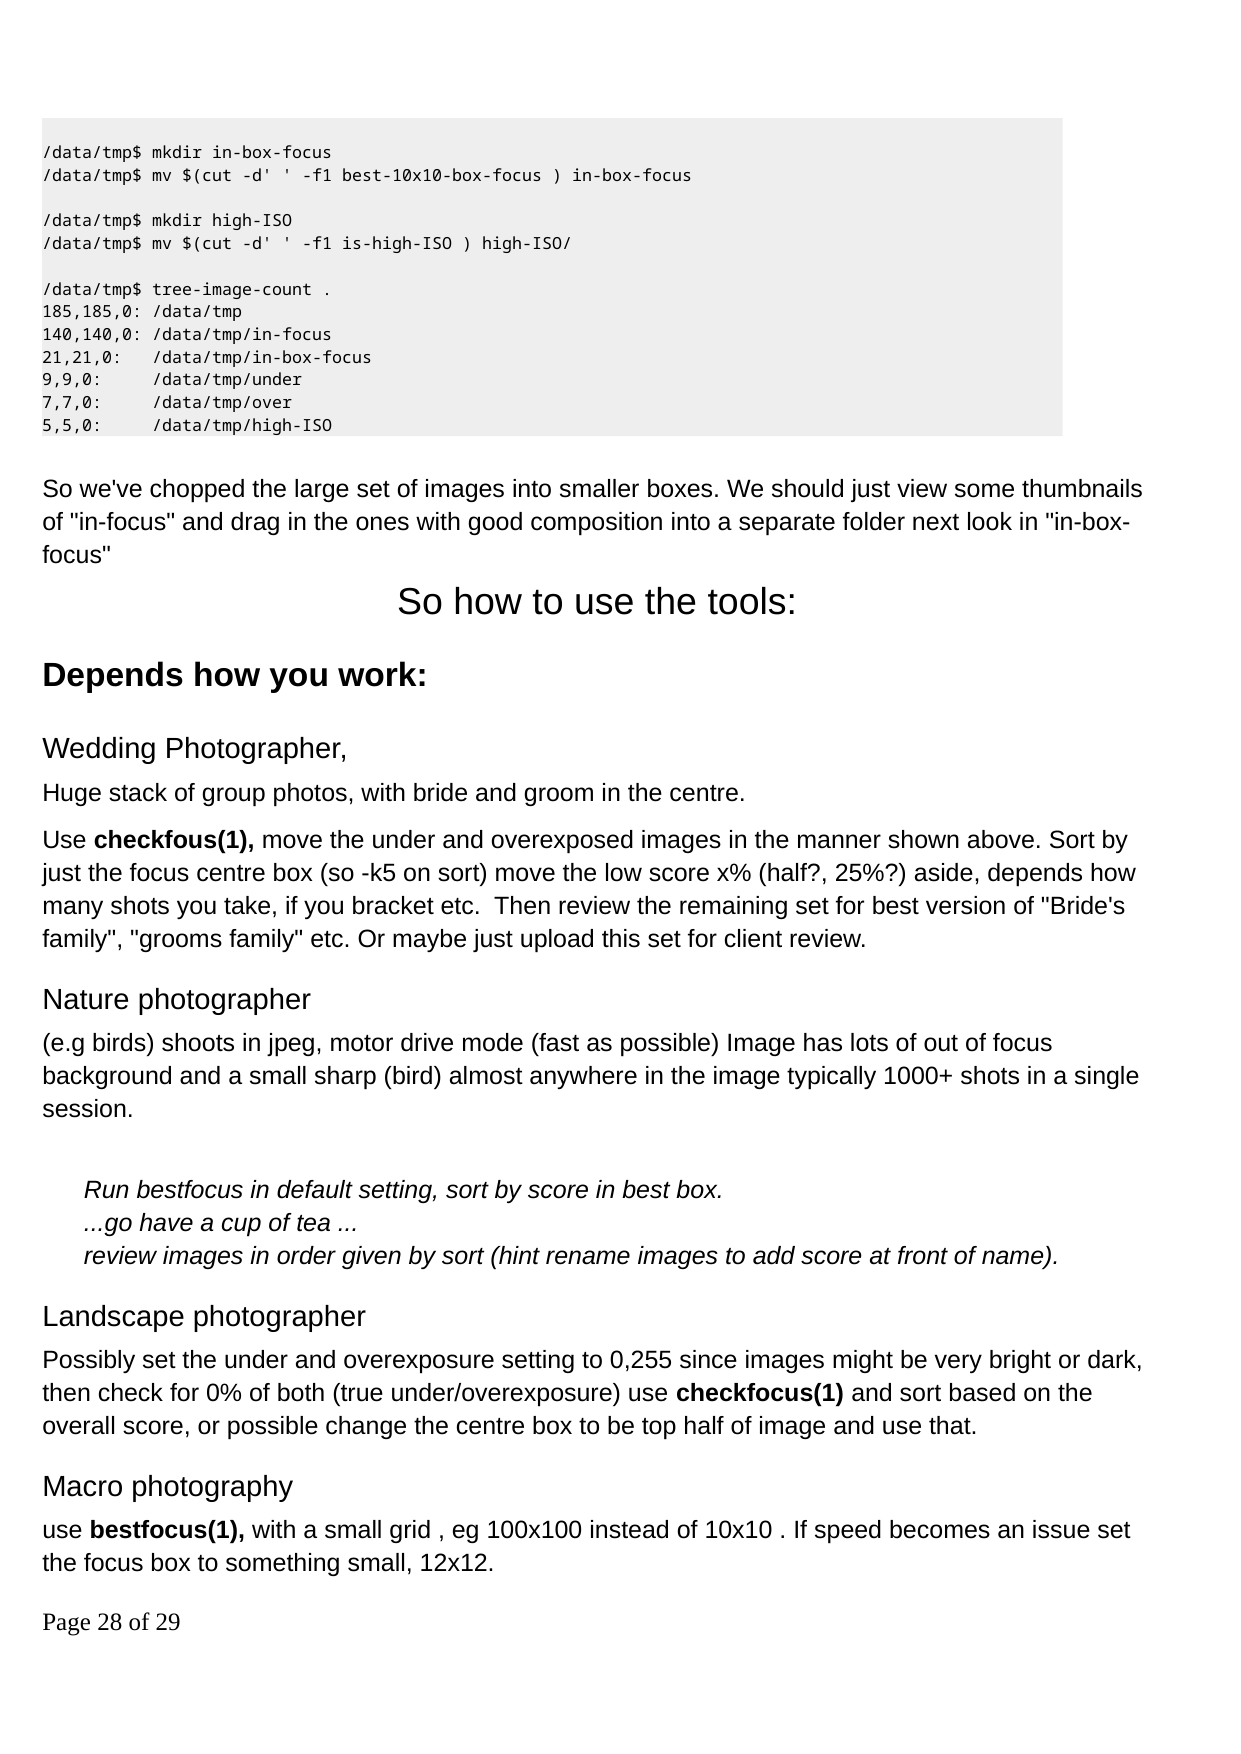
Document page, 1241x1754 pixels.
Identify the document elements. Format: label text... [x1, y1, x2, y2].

text Run bestfocus in default setting, sort by score in best box. [42, 1175, 1152, 1204]
subtitle Depends how you work: [42, 655, 1152, 694]
subtitle So how to use the tools: [42, 579, 1152, 622]
text Possibly set the under and overexposure setting to 0,255 since images might be very bright or dark, then check for 0% of both (true under/overexposure) use checkfocus(1) and sort based on the overall score, or possible change the centre box to be top half of image and use that. [42, 1345, 1152, 1440]
subtitle Wedding Photographer, [42, 731, 1152, 765]
text ...go have a cup of tea ... [42, 1208, 1152, 1237]
subtitle Nature photographer [42, 982, 1152, 1016]
subtitle Landscape photographer [42, 1299, 1152, 1332]
text Use checkfous(1), move the under and overexposed images in the manner shown above. Sort by just the focus centre box (so -k5 on sort) move the low score x% (half?, 25%?) aside, depends how many shots you take, if you bracket etc. Then review the remaining set for best version of "Bride's family", "grooms family" etc. Or maybe just upload this set for client review. [42, 825, 1152, 953]
text use bestfocus(1), with a small grid , eg 100x100 instead of 10x10 . If speed becomes an issue set the focus box to something small, 12x12. [42, 1515, 1152, 1577]
subtitle Macro photography [42, 1469, 1152, 1503]
text (e.g birds) shoots in jpeg, motor drive mode (fast as possible) Image has lots of out of focus background and a small sharp (bird) almost anywhere in the image typically 1000+ shots in a single session. [42, 1028, 1152, 1123]
text Huge stack of group photos, with bride and groom in the centre. [42, 777, 1152, 806]
text So we've chopped the large set of images into smaller boxes. We should just view some thumbnails of "in-focus" and drag in the ones with good composition into a separate folder next look in "in-box-focus" [42, 473, 1152, 568]
text review images in order given by sort (hint rename images to add score at front of name). [42, 1241, 1152, 1270]
